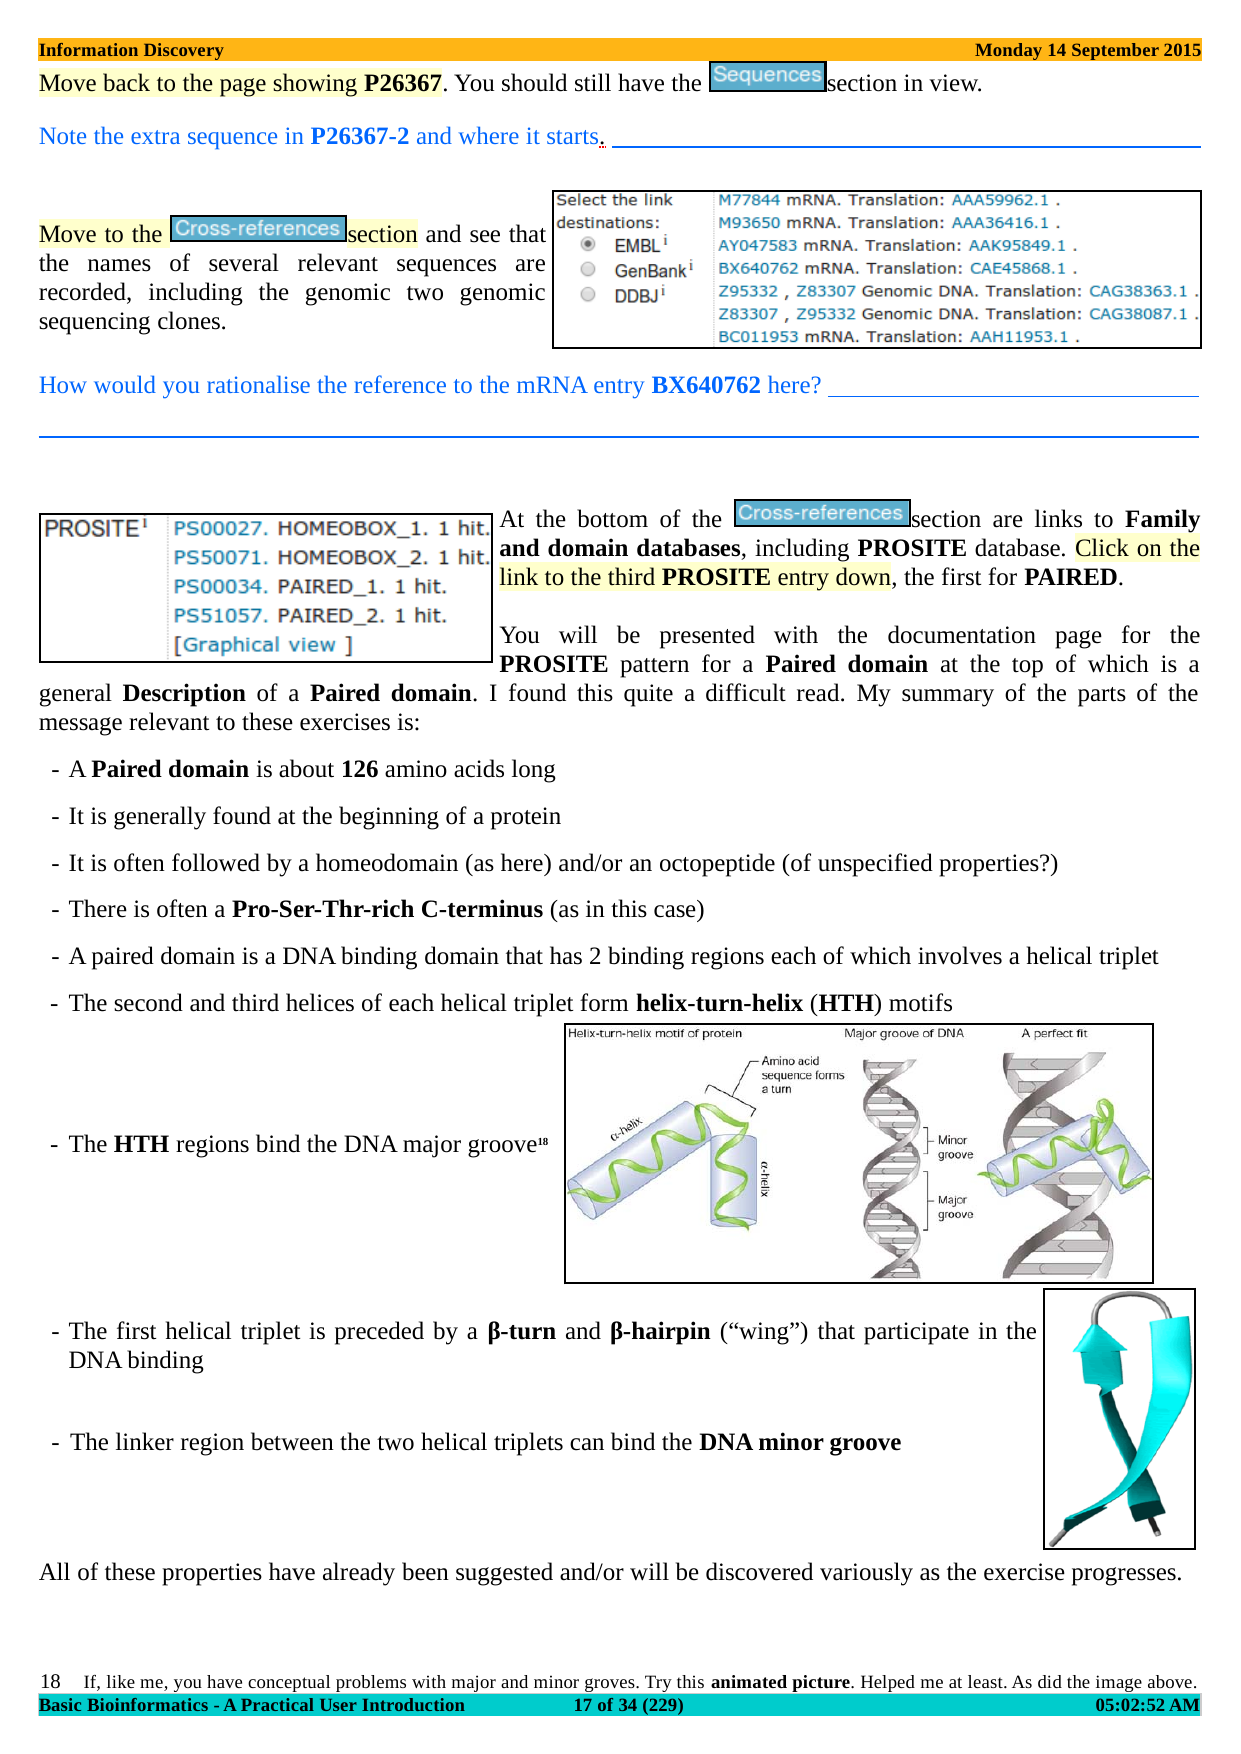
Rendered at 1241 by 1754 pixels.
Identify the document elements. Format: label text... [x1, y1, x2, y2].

picture [554, 192, 1200, 347]
text At the bottom of the section are links to Family and domain databases, including PROSITE database. Click on the link to the third PROSITE entry down, the first for PAIRED. [38, 499, 1200, 591]
text All of these properties have already been suggested and/or will be discovered variously as the exercise progresses. [38, 1556, 1202, 1585]
text - A paired domain is a DNA binding domain that has 2 binding regions each of which involves a helical triplet [51, 941, 1202, 970]
text [1154, 1129, 1202, 1158]
text You will be presented with the documentation page for the PROSITE pattern for a Paired domain at the top of which is a general Description of a Paired domain. I found this quite a difficult read. My summary of the parts of the message relevant to these exercises is: [38, 620, 1200, 736]
picture [172, 217, 345, 240]
text - The first helical triplet is preceded by a β-turn and β-hairpin (“wing”) that participate in the DNA binding [51, 1316, 1043, 1374]
text Note the extra sequence in P26367-2 and where it starts. [38, 121, 1202, 150]
picture [566, 1025, 1152, 1282]
picture [711, 63, 824, 90]
text - The HTH regions bind the DNA major groove [50, 1129, 564, 1158]
text How would you rationalise the reference to the mRNA entry BX640762 here? [38, 370, 1200, 399]
text - A Paired domain is about 126 amino acids long [51, 754, 1202, 783]
picture [1045, 1290, 1194, 1548]
text - The linker region between the two helical triplets can bind the DNA minor groove [51, 1427, 1043, 1456]
text Move to the section and see that the names of several relevant sequences are recorded, including the genomic two genomic sequencing clones. [38, 214, 552, 335]
text - It is generally found at the beginning of a protein [51, 801, 1202, 830]
text Move back to the page showing P26367. You should still have the section in view. [38, 61, 1202, 97]
text - There is often a Pro-Ser-Thr-rich C-terminus (as in this case) [51, 894, 1202, 923]
picture [41, 515, 491, 661]
text - The second and third helices of each helical triplet form helix-turn-helix (HTH) motifs [50, 988, 1202, 1017]
text - It is often followed by a homeodomain (as here) and/or an octopeptide (of unspecified properties?) [51, 848, 1202, 877]
text If, like me, you have conceptual problems with major and minor groves. Try this animated picture. Helped me at least. As did the image above. [40, 1669, 1202, 1693]
picture [736, 501, 909, 525]
